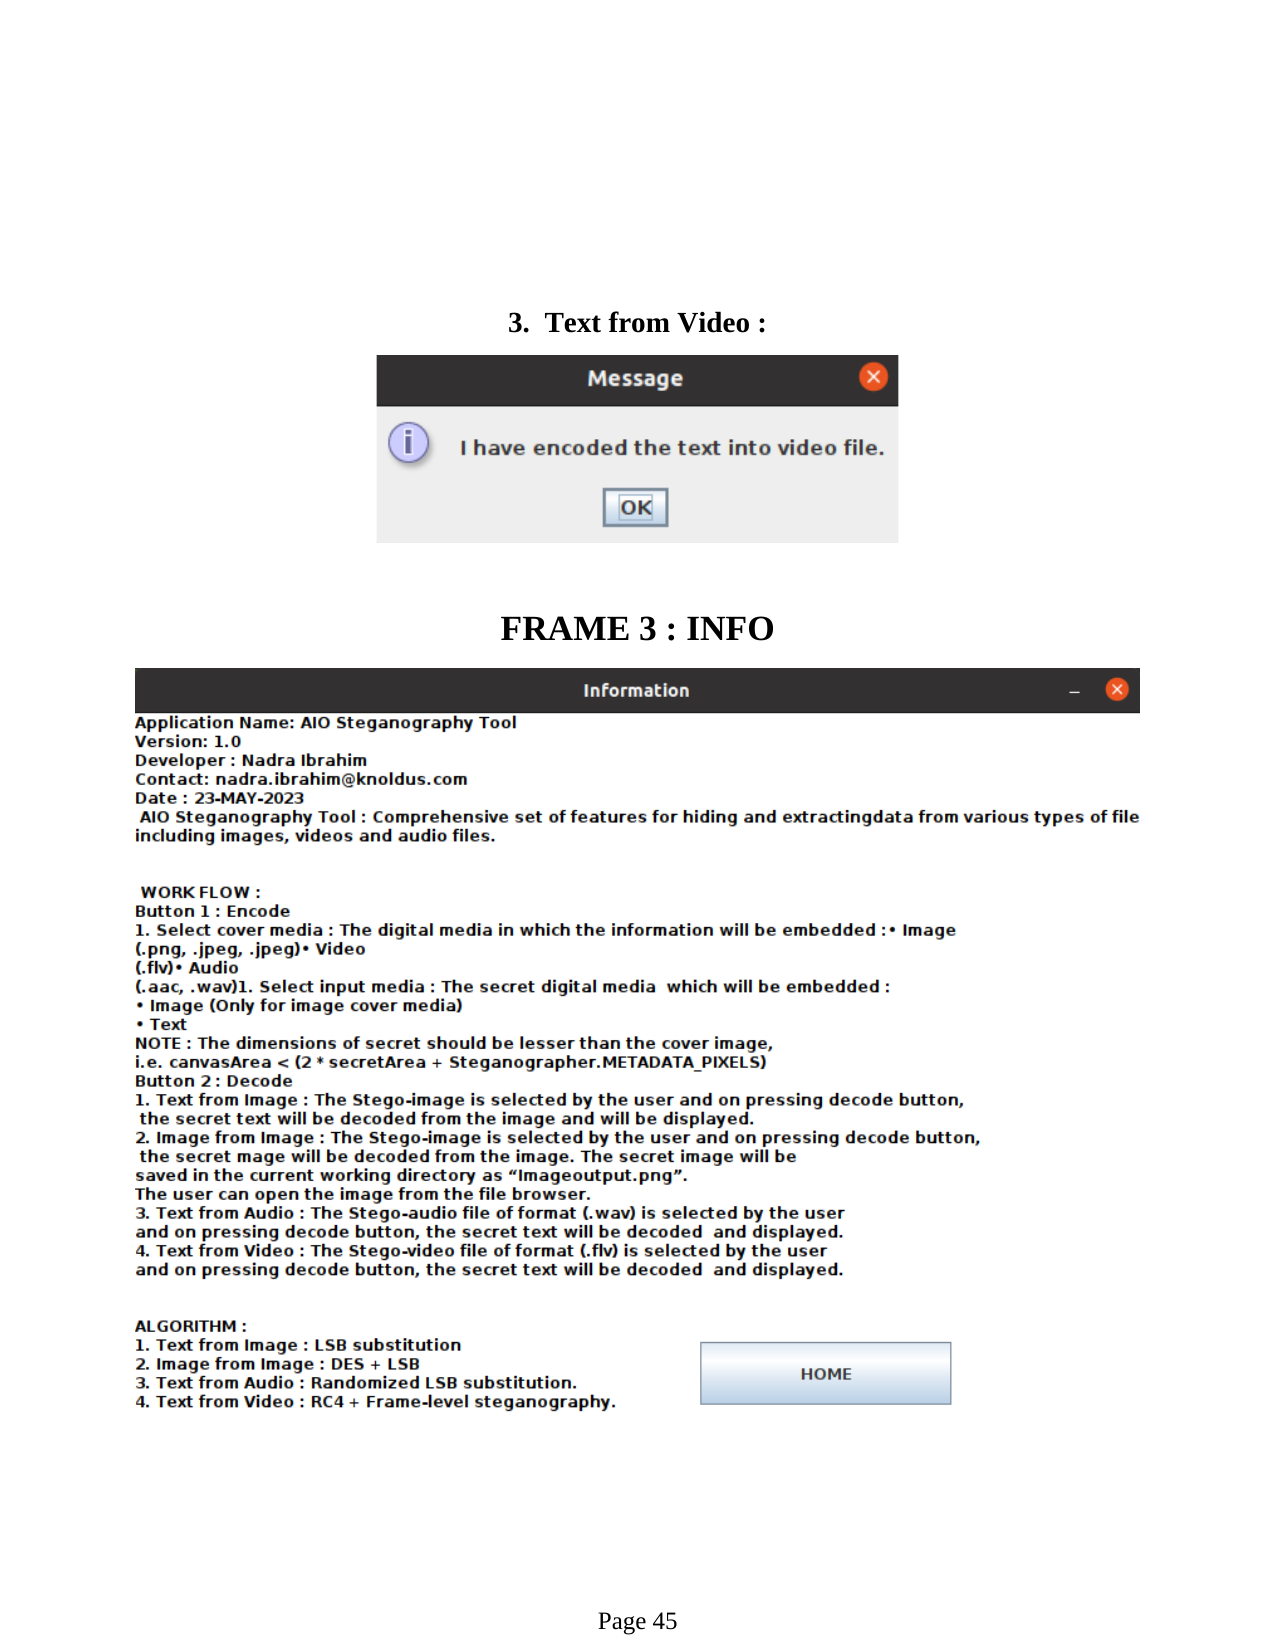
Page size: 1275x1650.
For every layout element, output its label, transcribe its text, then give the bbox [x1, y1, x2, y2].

text 3. Text from Video : [135, 305, 1140, 338]
picture [135, 668, 1140, 1420]
text FRAME 3 : INFO [135, 607, 1140, 648]
picture [376, 355, 899, 543]
